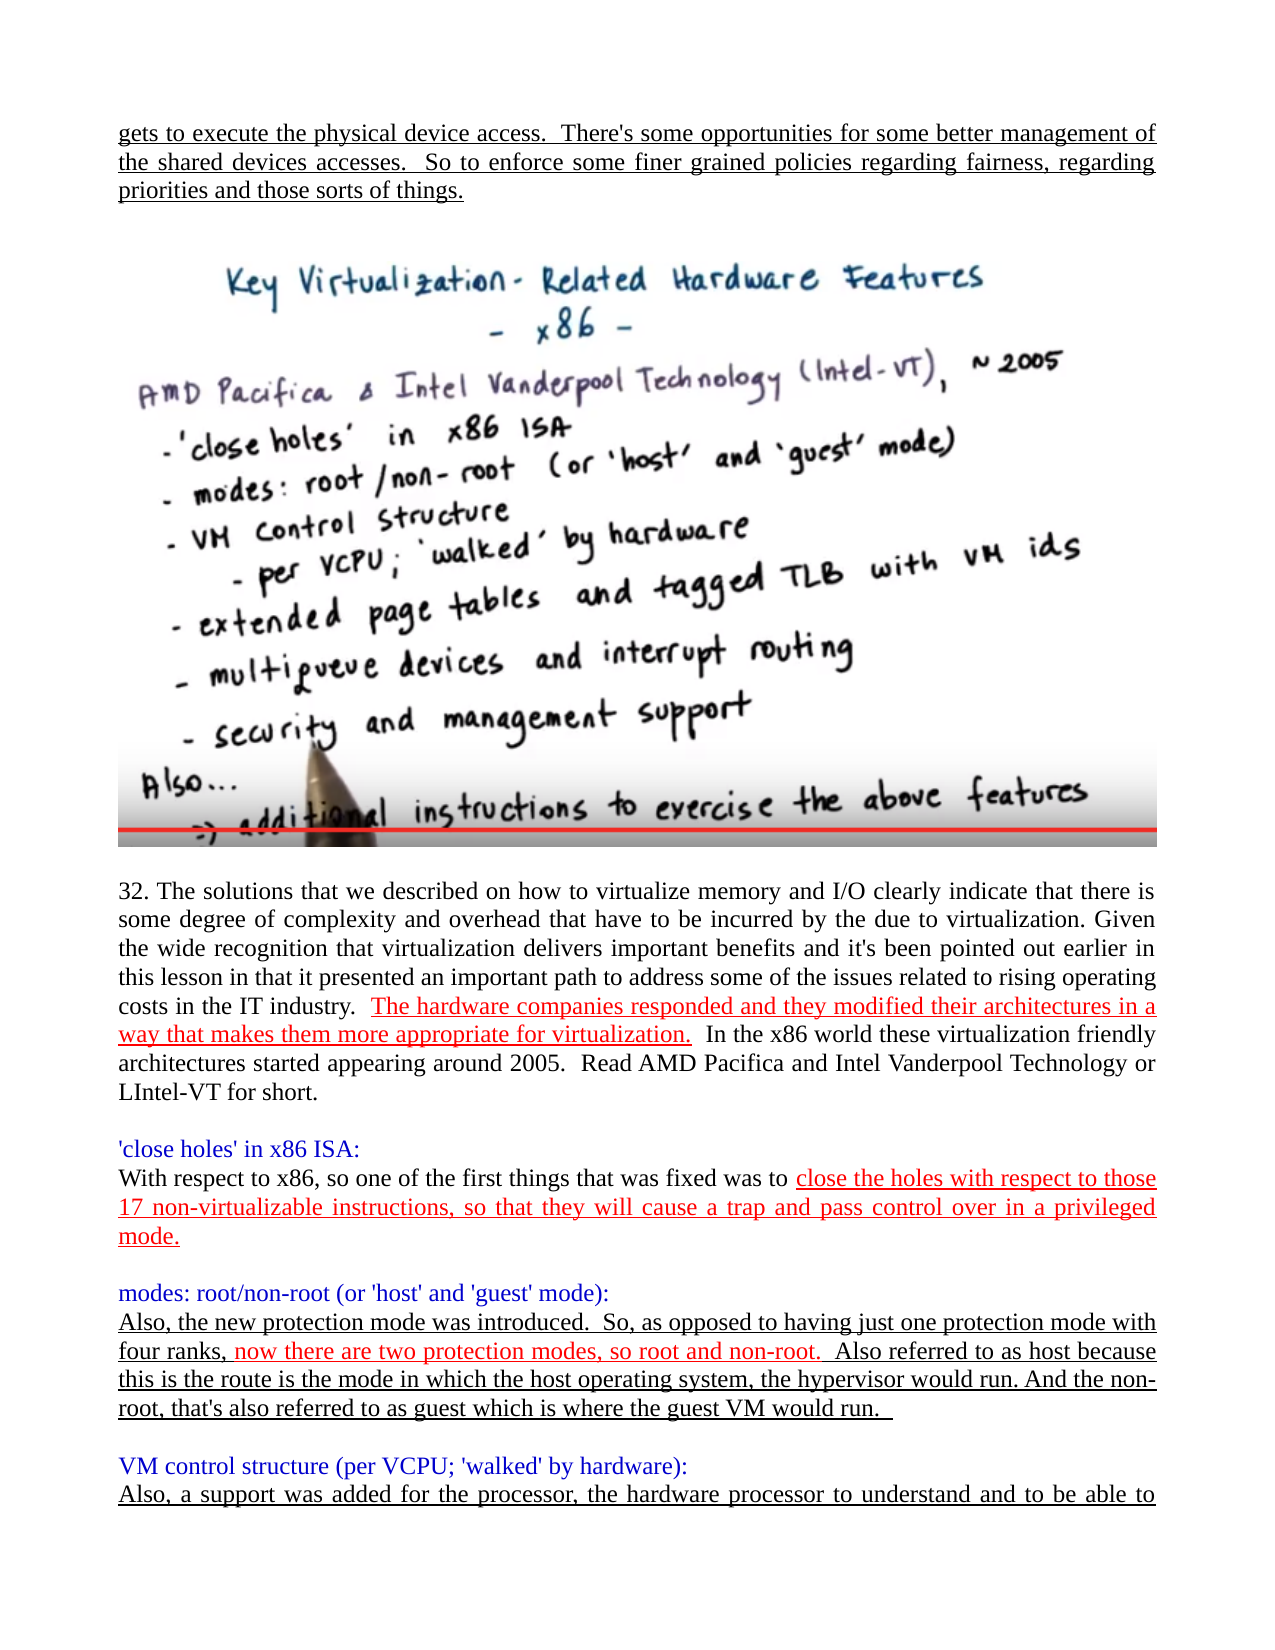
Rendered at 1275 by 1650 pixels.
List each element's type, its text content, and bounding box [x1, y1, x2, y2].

text root, that's also referred to as guest which is where the guest VM would run. [118, 1391, 1157, 1422]
text VM control structure (per VCPU; 'walked' by hardware): [118, 1451, 1157, 1479]
text Also, a support was added for the processor, the hardware processor to understand and to be able to [118, 1479, 1157, 1508]
text the shared devices accesses. So to enforce some finer grained policies regarding fairness, regarding priorities and those sorts of things. [118, 144, 1157, 204]
text gets to execute the physical device access. There's some opportunities for some better management of [118, 118, 1157, 143]
text With respect to x86, so one of the first things that was fixed was to close the holes with respect to those 17 non-virtualizable instructions, so that they will cause a trap and pass control over in a privileged [118, 1163, 1157, 1217]
text this is the route is the mode in which the host operating system, the hypervisor would run. And the non- [118, 1362, 1157, 1389]
text four ranks, now there are two protection modes, so root and non-root. Also referred to as host because [118, 1333, 1157, 1361]
text mode. [118, 1218, 1157, 1249]
text 32. The solutions that we described on how to virtualize memory and I/O clearly indicate that there is some degree of complexity and overhead that have to be incurred by the due to virtualization. Given the wide recognition that virtualization delivers important benefits and it's been pointed out earlier in this lesson in that it presented an important path to address some of the issues related to rising operating costs in the IT industry. The hardware companies responded and they modified their architectures in a way that makes them more appropriate for virtualization. In the x86 world these virtualization friendly architectures started appearing around 2005. Read AMD Pacifica and Intel Vanderpool Technology or LIntel-VT for short. [118, 876, 1157, 1106]
text Also, the new protection mode was introduced. So, as opposed to having just one protection mode with [118, 1307, 1157, 1332]
picture [118, 261, 1157, 847]
text 'close holes' in x86 ISA: [118, 1134, 1157, 1163]
text modes: root/non-root (or 'host' and 'guest' mode): [118, 1278, 1157, 1307]
